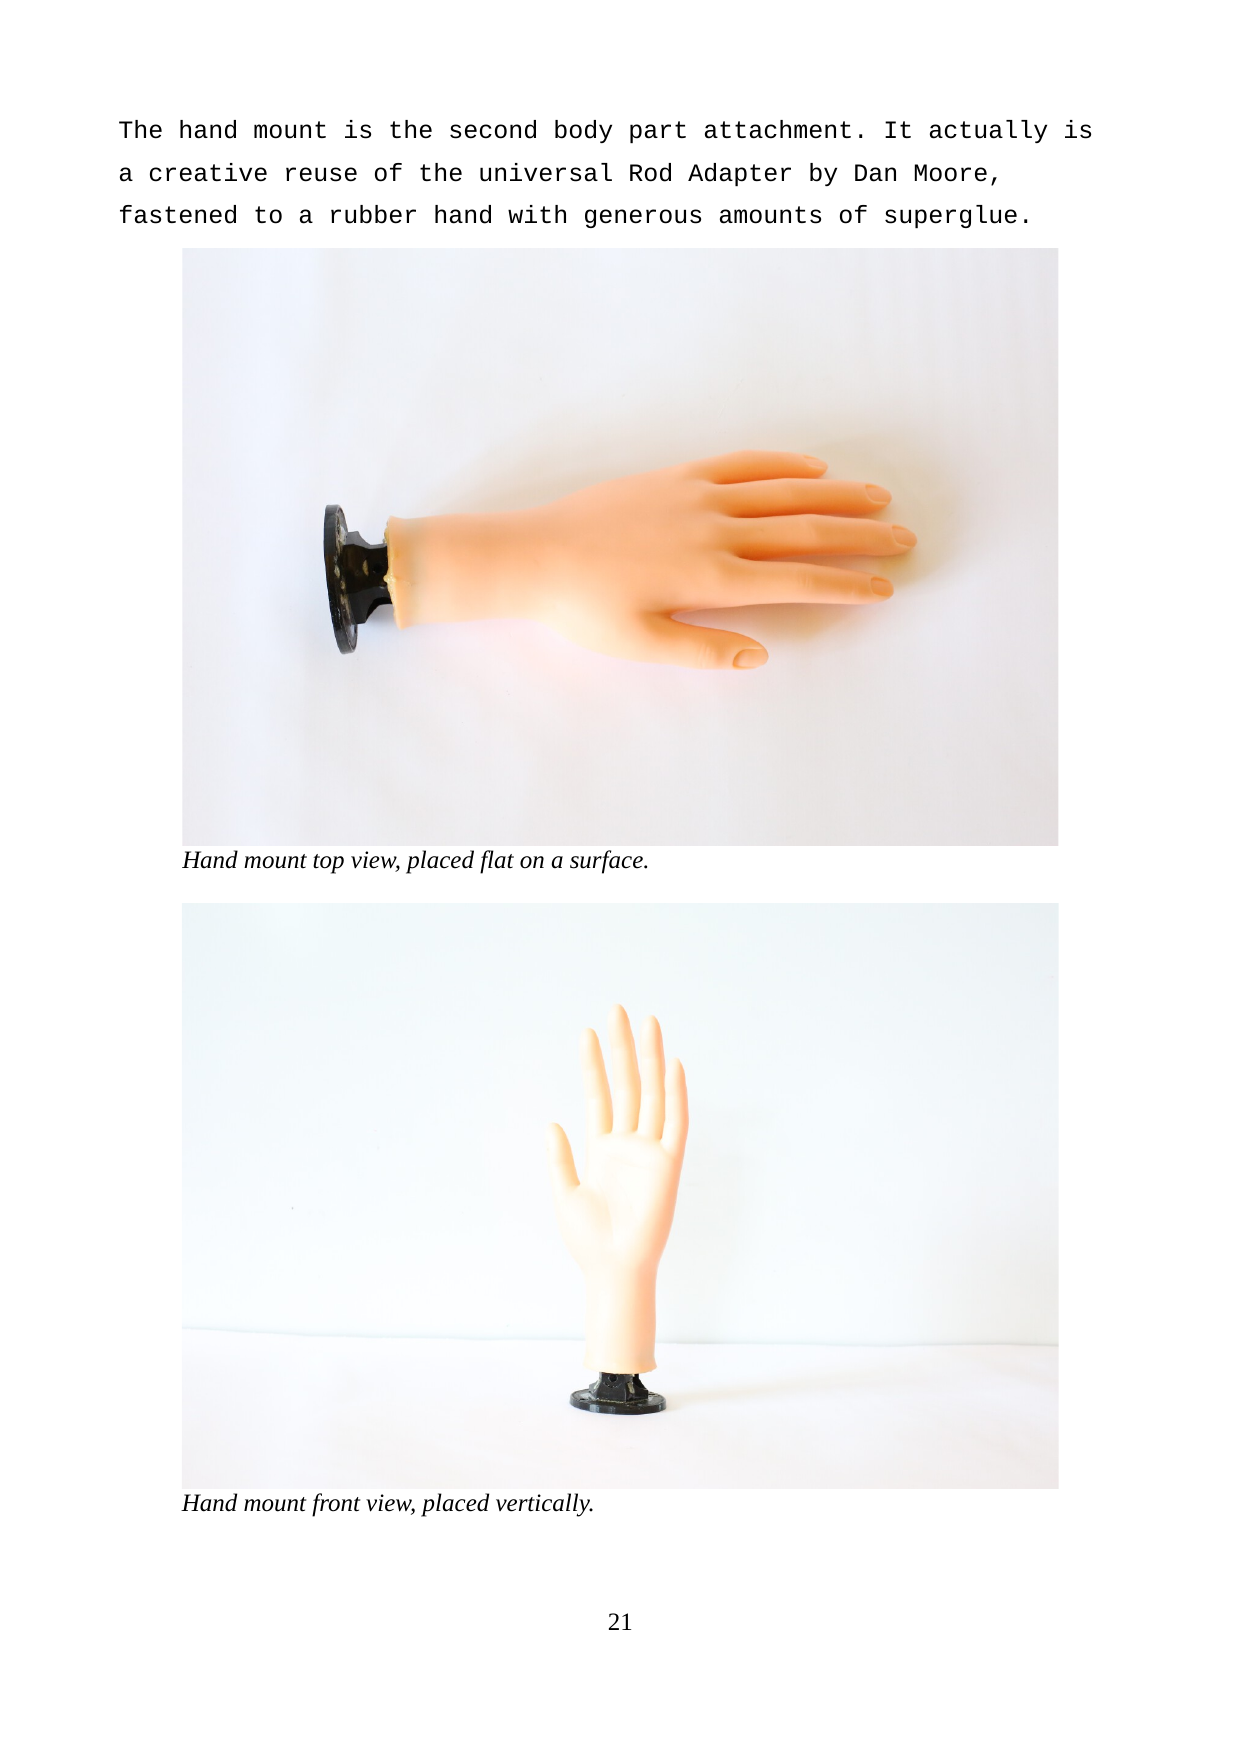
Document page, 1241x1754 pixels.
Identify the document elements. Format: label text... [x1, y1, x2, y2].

text Hand mount top view, placed flat on a surface. [182, 846, 1058, 874]
text The hand mount is the second body part attachment. It actually is a creative reuse of the universal Rod Adapter by Dan Moore, fastened to a rubber hand with generous amounts of superglue. [118, 118, 1122, 231]
picture [181, 903, 1059, 1489]
text Hand mount front view, placed vertically. [182, 1489, 1058, 1517]
picture [182, 248, 1059, 846]
